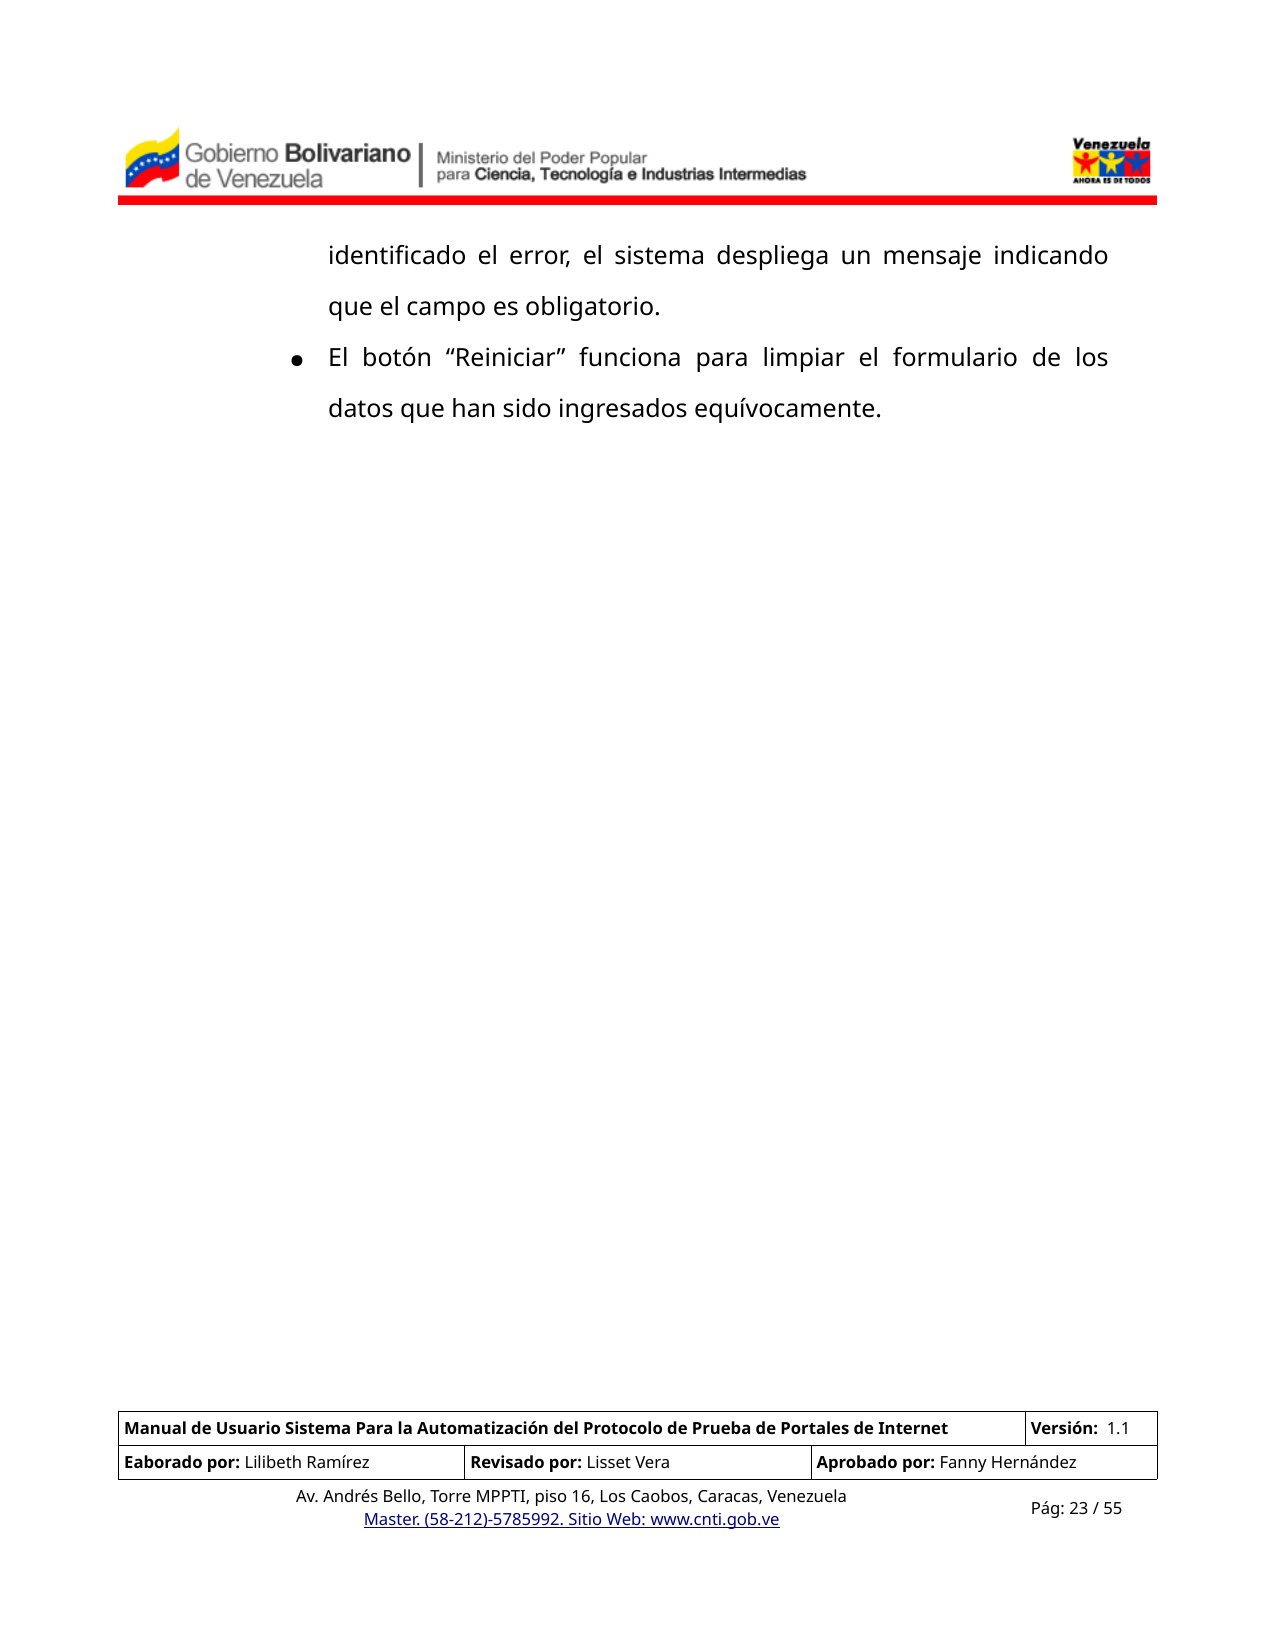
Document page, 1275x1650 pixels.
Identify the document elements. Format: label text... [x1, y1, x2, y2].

list identificado el error, el sistema despliega un mensaje indicando que el campo es obligatorio. [289, 238, 1109, 323]
picture [118, 119, 1157, 205]
list El botón “Reiniciar” funciona para limpiar el formulario de los datos que han sido ingresados equívocamente. [289, 340, 1109, 425]
